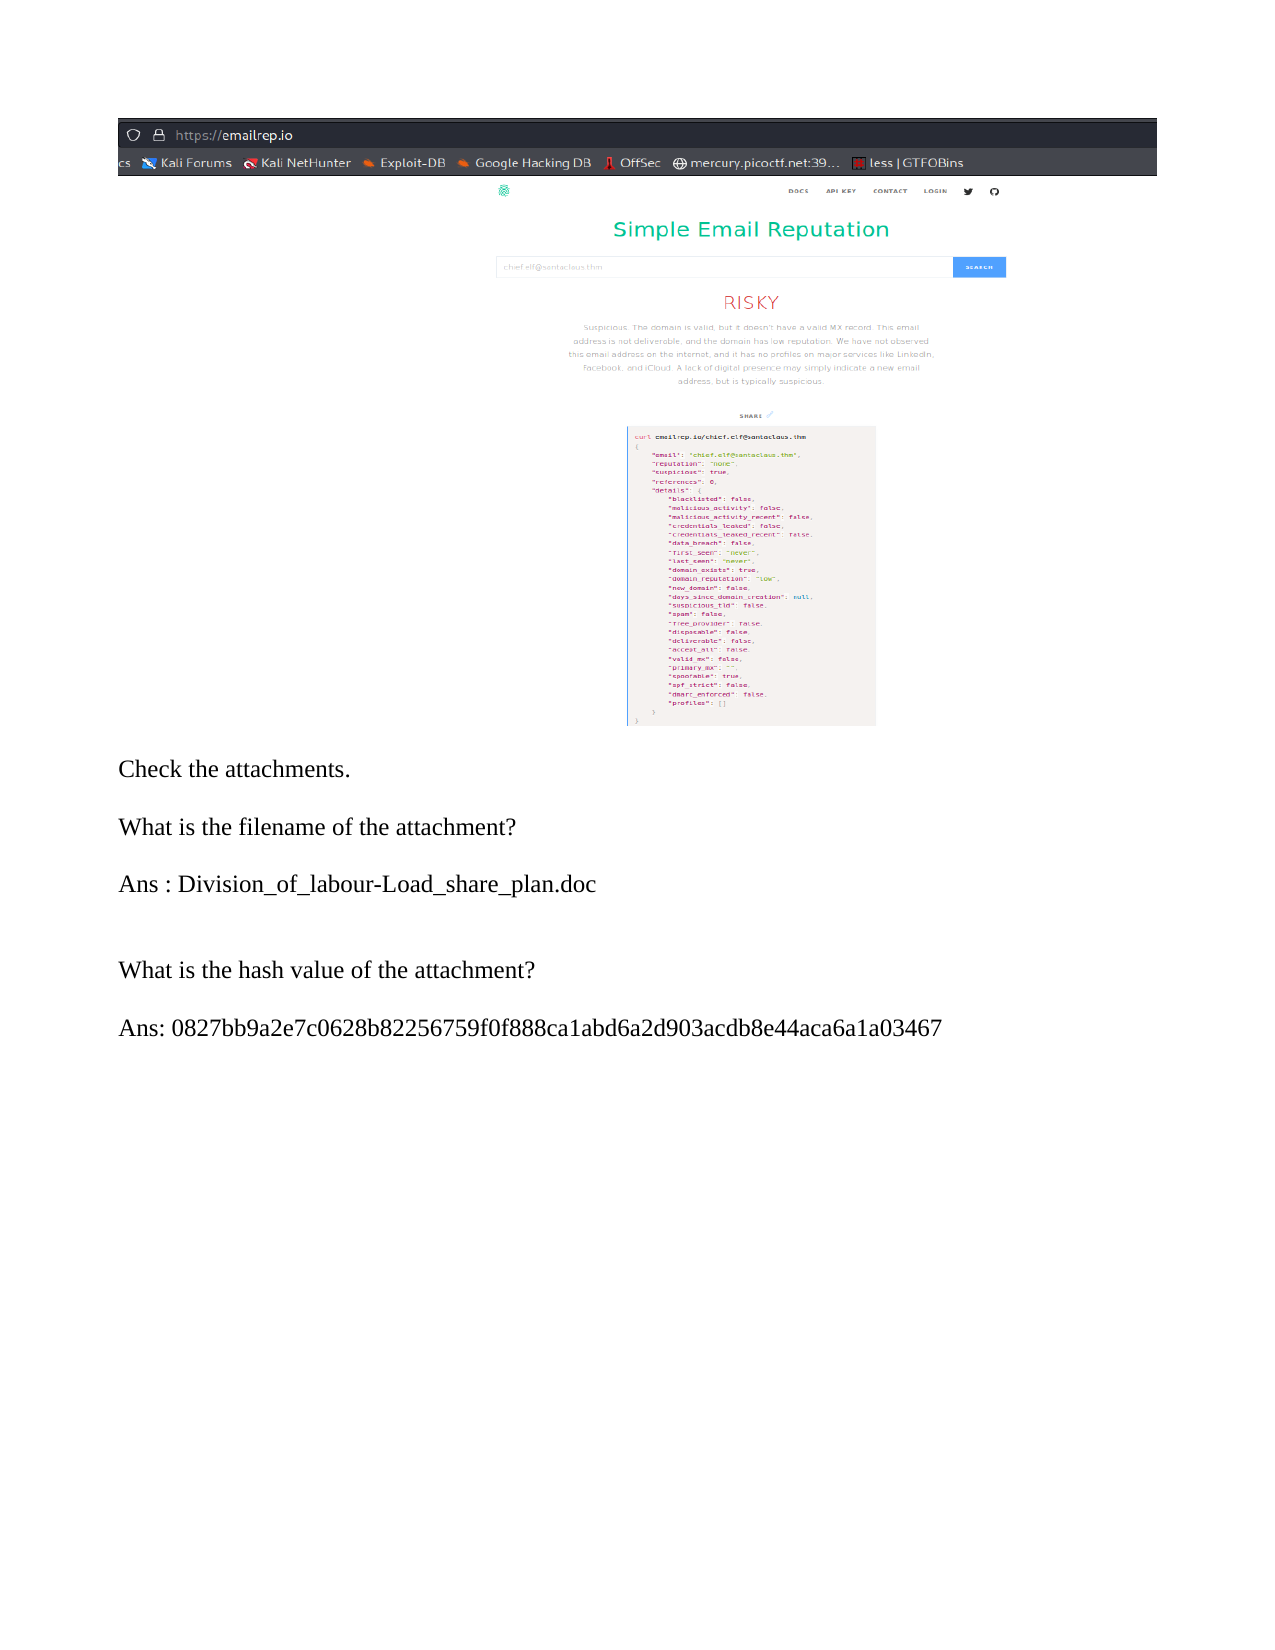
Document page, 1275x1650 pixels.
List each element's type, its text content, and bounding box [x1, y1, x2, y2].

text Ans : Division_of_labour-Load_share_plan.doc [118, 869, 1157, 898]
text Ans: 0827bb9a2e7c0628b82256759f0f888ca1abd6a2d903acdb8e44aca6a1a03467 [118, 1013, 1157, 1042]
text Check the attachments. [118, 754, 1157, 783]
text What is the filename of the attachment? [118, 812, 1157, 840]
picture [118, 118, 1157, 726]
text What is the hash value of the attachment? [118, 955, 1157, 984]
